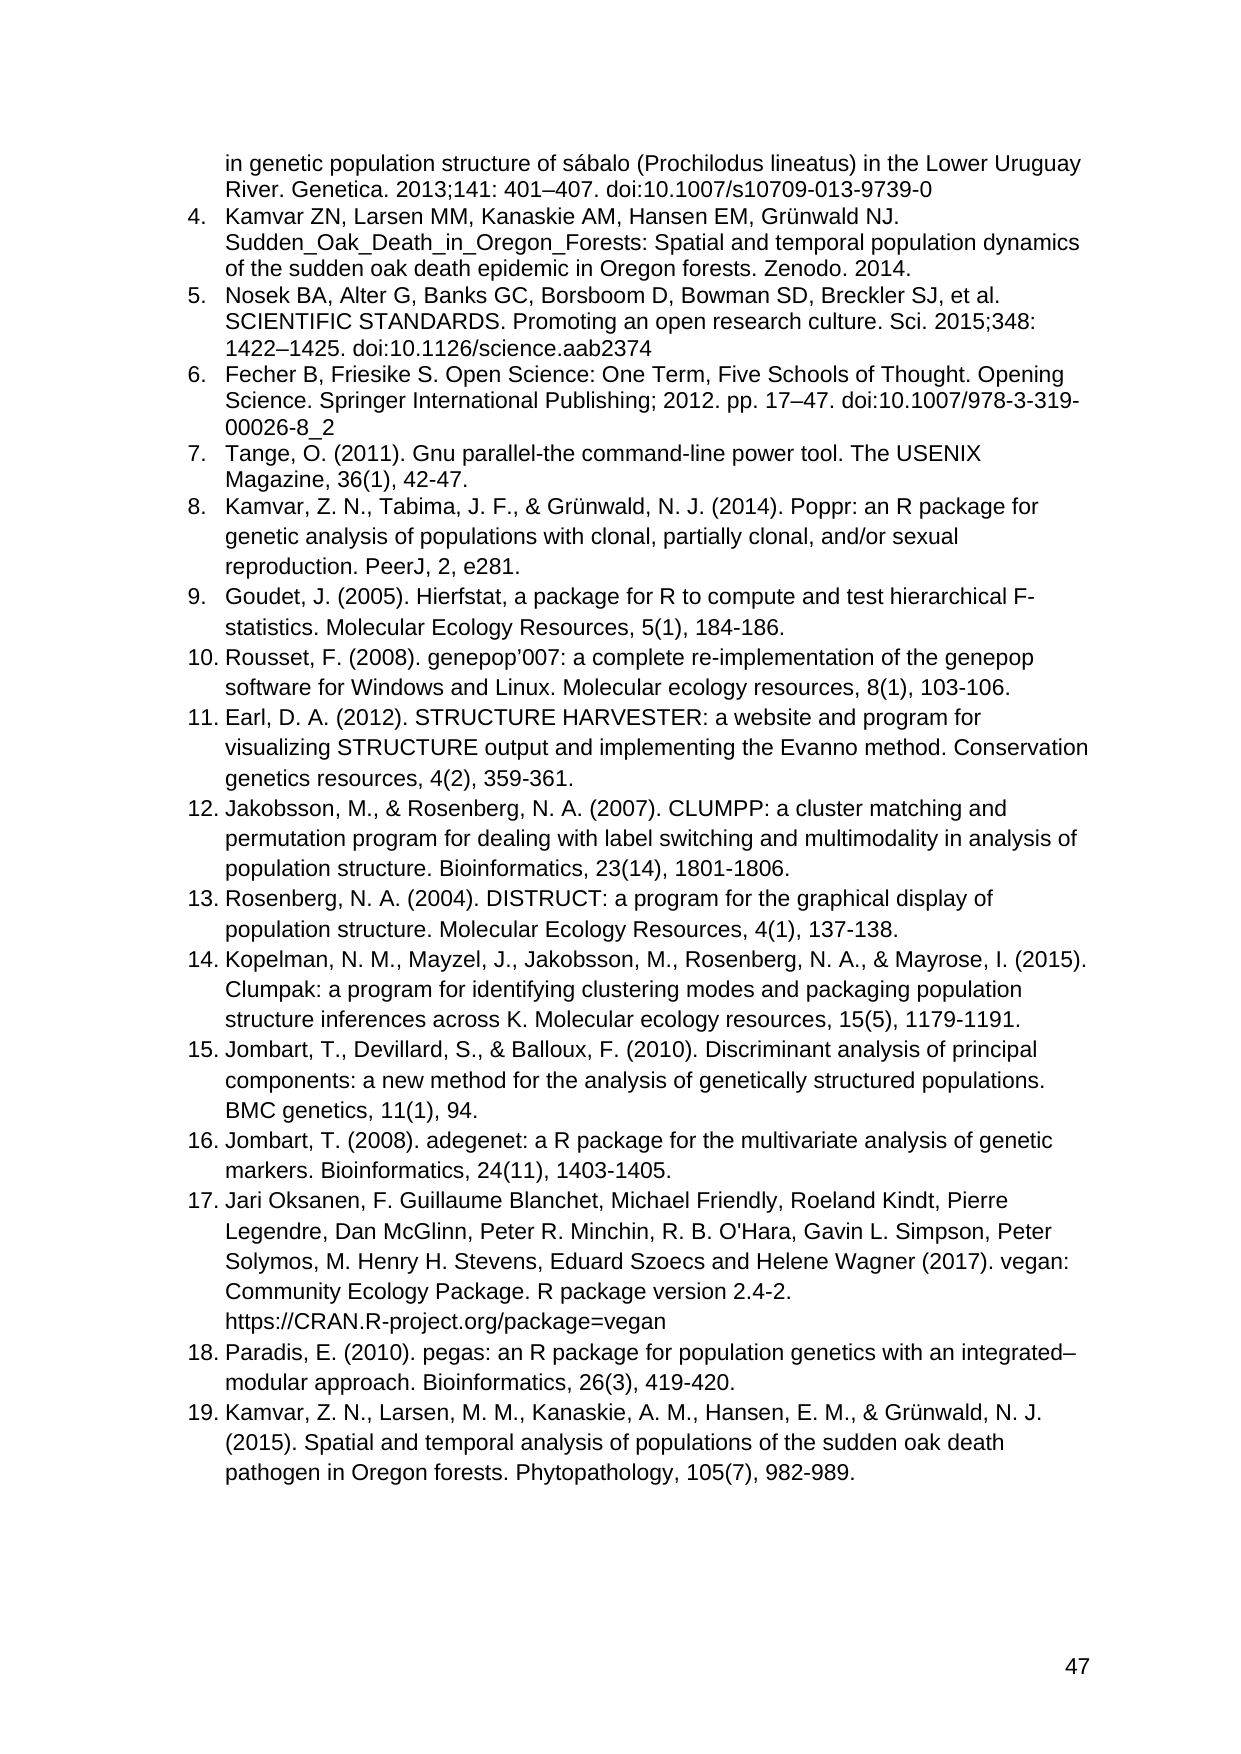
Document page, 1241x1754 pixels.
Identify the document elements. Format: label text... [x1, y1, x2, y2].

list Rosenberg, N. A. (2004). DISTRUCT: a program for the graphical display of population structure. Molecular Ecology Resources, 4(1), 137-138. [187, 885, 1090, 942]
list Earl, D. A. (2012). STRUCTURE HARVESTER: a website and program for visualizing STRUCTURE output and implementing the Evanno method. Conservation genetics resources, 4(2), 359-361. [187, 704, 1090, 791]
list Tange, O. (2011). Gnu parallel-the command-line power tool. The USENIX Magazine, 36(1), 42-47. [187, 440, 1090, 493]
list Jari Oksanen, F. Guillaume Blanchet, Michael Friendly, Roeland Kindt, Pierre Legendre, Dan McGlinn, Peter R. Minchin, R. B. O'Hara, Gavin L. Simpson, Peter Solymos, M. Henry H. Stevens, Eduard Szoecs and Helene Wagner (2017). vegan: Community Ecology Package. R package version 2.4-2. https://CRAN.R-project.org/package=vegan [187, 1187, 1090, 1334]
list Goudet, J. (2005). Hierfstat, a package for R to compute and test hierarchical F‐statistics. Molecular Ecology Resources, 5(1), 184-186. [187, 583, 1090, 640]
list Paradis, E. (2010). pegas: an R package for population genetics with an integrated–modular approach. Bioinformatics, 26(3), 419-420. [187, 1338, 1090, 1395]
list Rousset, F. (2008). genepop’007: a complete re‐implementation of the genepop software for Windows and Linux. Molecular ecology resources, 8(1), 103-106. [187, 644, 1090, 700]
list Kopelman, N. M., Mayzel, J., Jakobsson, M., Rosenberg, N. A., & Mayrose, I. (2015). Clumpak: a program for identifying clustering modes and packaging population structure inferences across K. Molecular ecology resources, 15(5), 1179-1191. [187, 946, 1090, 1032]
list Kamvar, Z. N., Tabima, J. F., & Grünwald, N. J. (2014). Poppr: an R package for genetic analysis of populations with clonal, partially clonal, and/or sexual reproduction. PeerJ, 2, e281. [187, 493, 1090, 579]
list Fecher B, Friesike S. Open Science: One Term, Five Schools of Thought. Opening Science. Springer International Publishing; 2012. pp. 17–47. doi:10.1007/978-3-319-00026-8_2 [187, 361, 1090, 440]
list Jakobsson, M., & Rosenberg, N. A. (2007). CLUMPP: a cluster matching and permutation program for dealing with label switching and multimodality in analysis of population structure. Bioinformatics, 23(14), 1801-1806. [187, 795, 1090, 881]
list in genetic population structure of sábalo (Prochilodus lineatus) in the Lower Uruguay River. Genetica. 2013;141: 401–407. doi:10.1007/s10709-013-9739-0 [187, 150, 1090, 203]
list Jombart, T. (2008). adegenet: a R package for the multivariate analysis of genetic markers. Bioinformatics, 24(11), 1403-1405. [187, 1127, 1090, 1183]
list Kamvar ZN, Larsen MM, Kanaskie AM, Hansen EM, Grünwald NJ. Sudden_Oak_Death_in_Oregon_Forests: Spatial and temporal population dynamics of the sudden oak death epidemic in Oregon forests. Zenodo. 2014. [187, 203, 1090, 282]
list Nosek BA, Alter G, Banks GC, Borsboom D, Bowman SD, Breckler SJ, et al. SCIENTIFIC STANDARDS. Promoting an open research culture. Sci. 2015;348: 1422–1425. doi:10.1126/science.aab2374 [187, 282, 1090, 361]
list Jombart, T., Devillard, S., & Balloux, F. (2010). Discriminant analysis of principal components: a new method for the analysis of genetically structured populations. BMC genetics, 11(1), 94. [187, 1036, 1090, 1123]
list Kamvar, Z. N., Larsen, M. M., Kanaskie, A. M., Hansen, E. M., & Grünwald, N. J. (2015). Spatial and temporal analysis of populations of the sudden oak death pathogen in Oregon forests. Phytopathology, 105(7), 982-989. [187, 1399, 1090, 1486]
